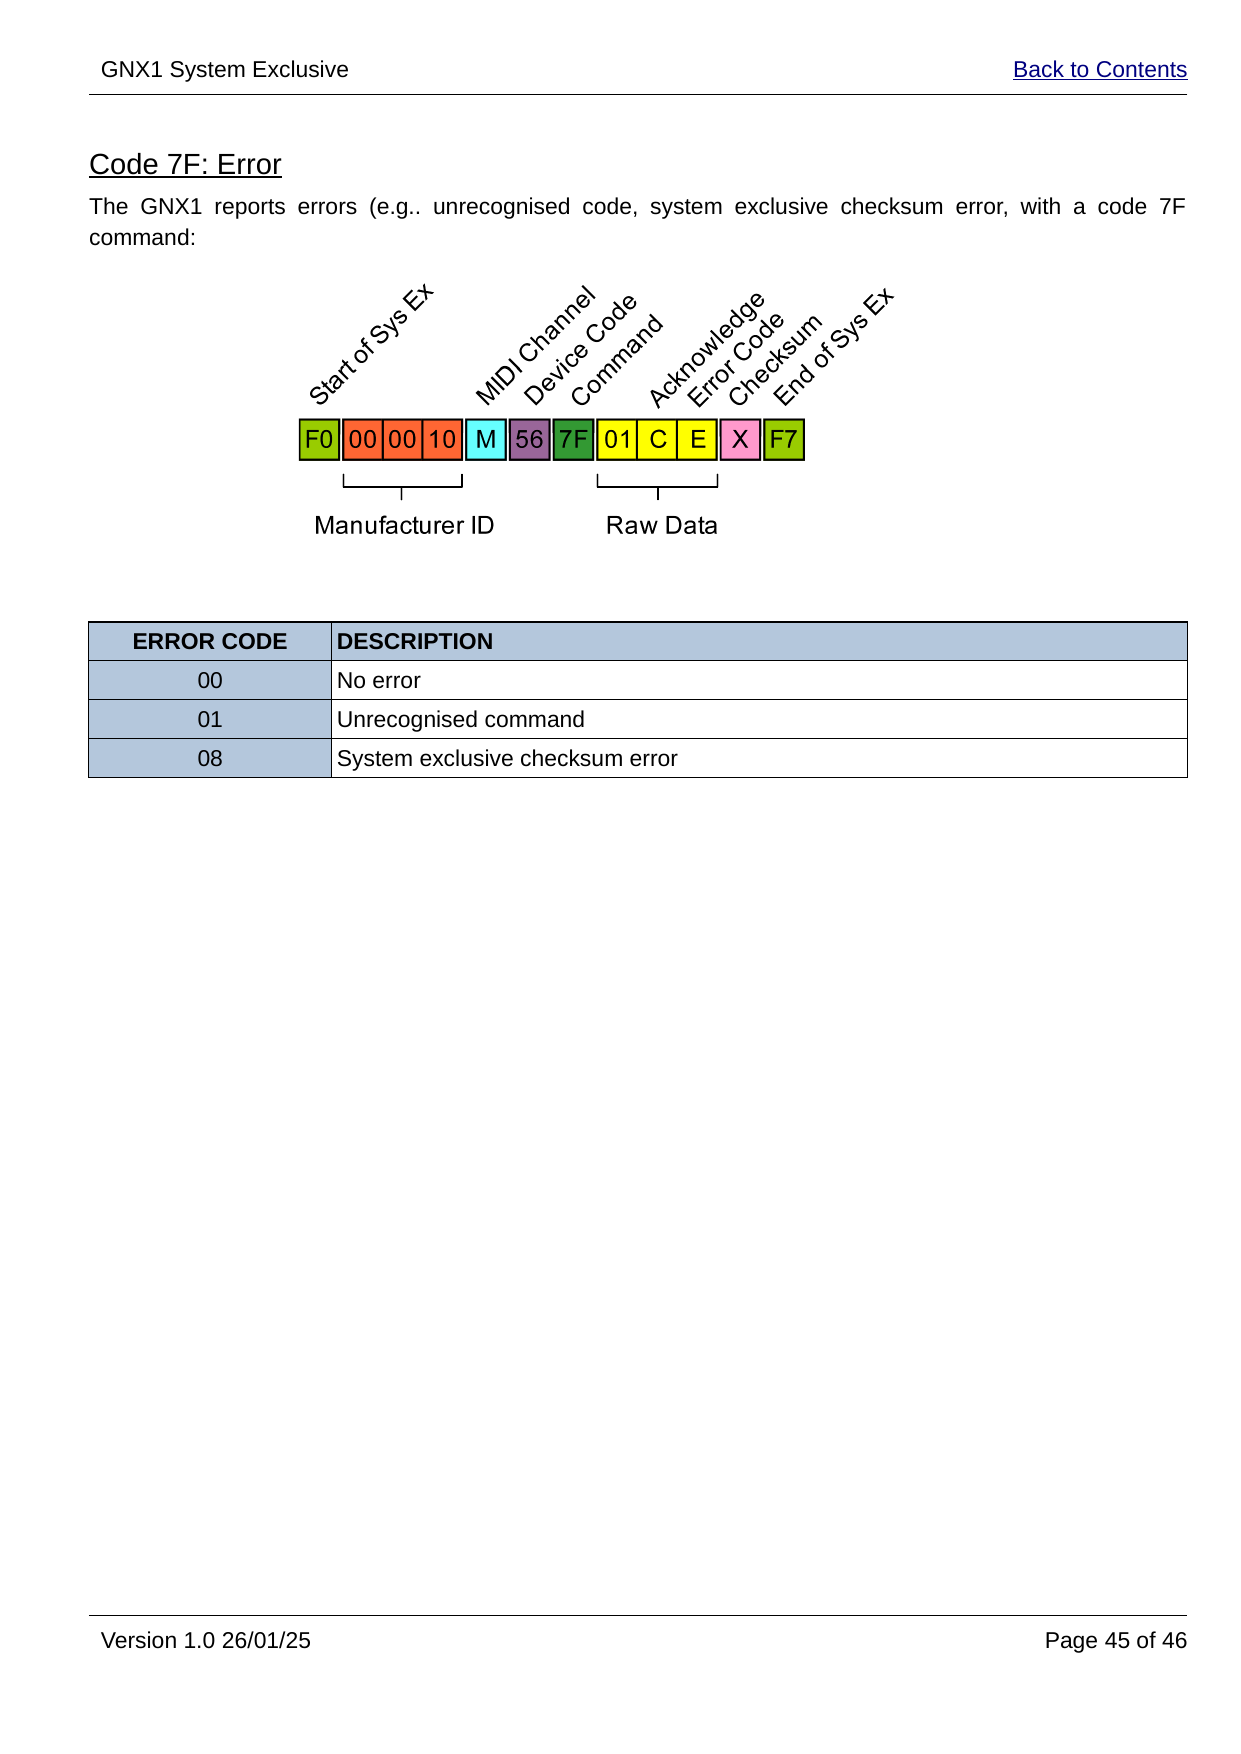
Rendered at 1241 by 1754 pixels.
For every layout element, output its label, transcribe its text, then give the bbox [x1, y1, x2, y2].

table_cell No error [332, 661, 1187, 699]
table_cell Unrecognised command [332, 700, 1187, 738]
subtitle Code 7F: Error [89, 147, 1187, 181]
table_cell 01 [89, 700, 331, 738]
table_header DESCRIPTION [332, 623, 1187, 660]
text The GNX1 reports errors (e.g.. unrecognised code, system exclusive checksum error, with a code 7F command: [89, 193, 1187, 250]
table_header ERROR CODE [89, 623, 331, 660]
table_cell 00 [89, 661, 331, 699]
table_cell 08 [89, 739, 331, 777]
picture [298, 283, 978, 540]
table_cell System exclusive checksum error [332, 739, 1187, 777]
